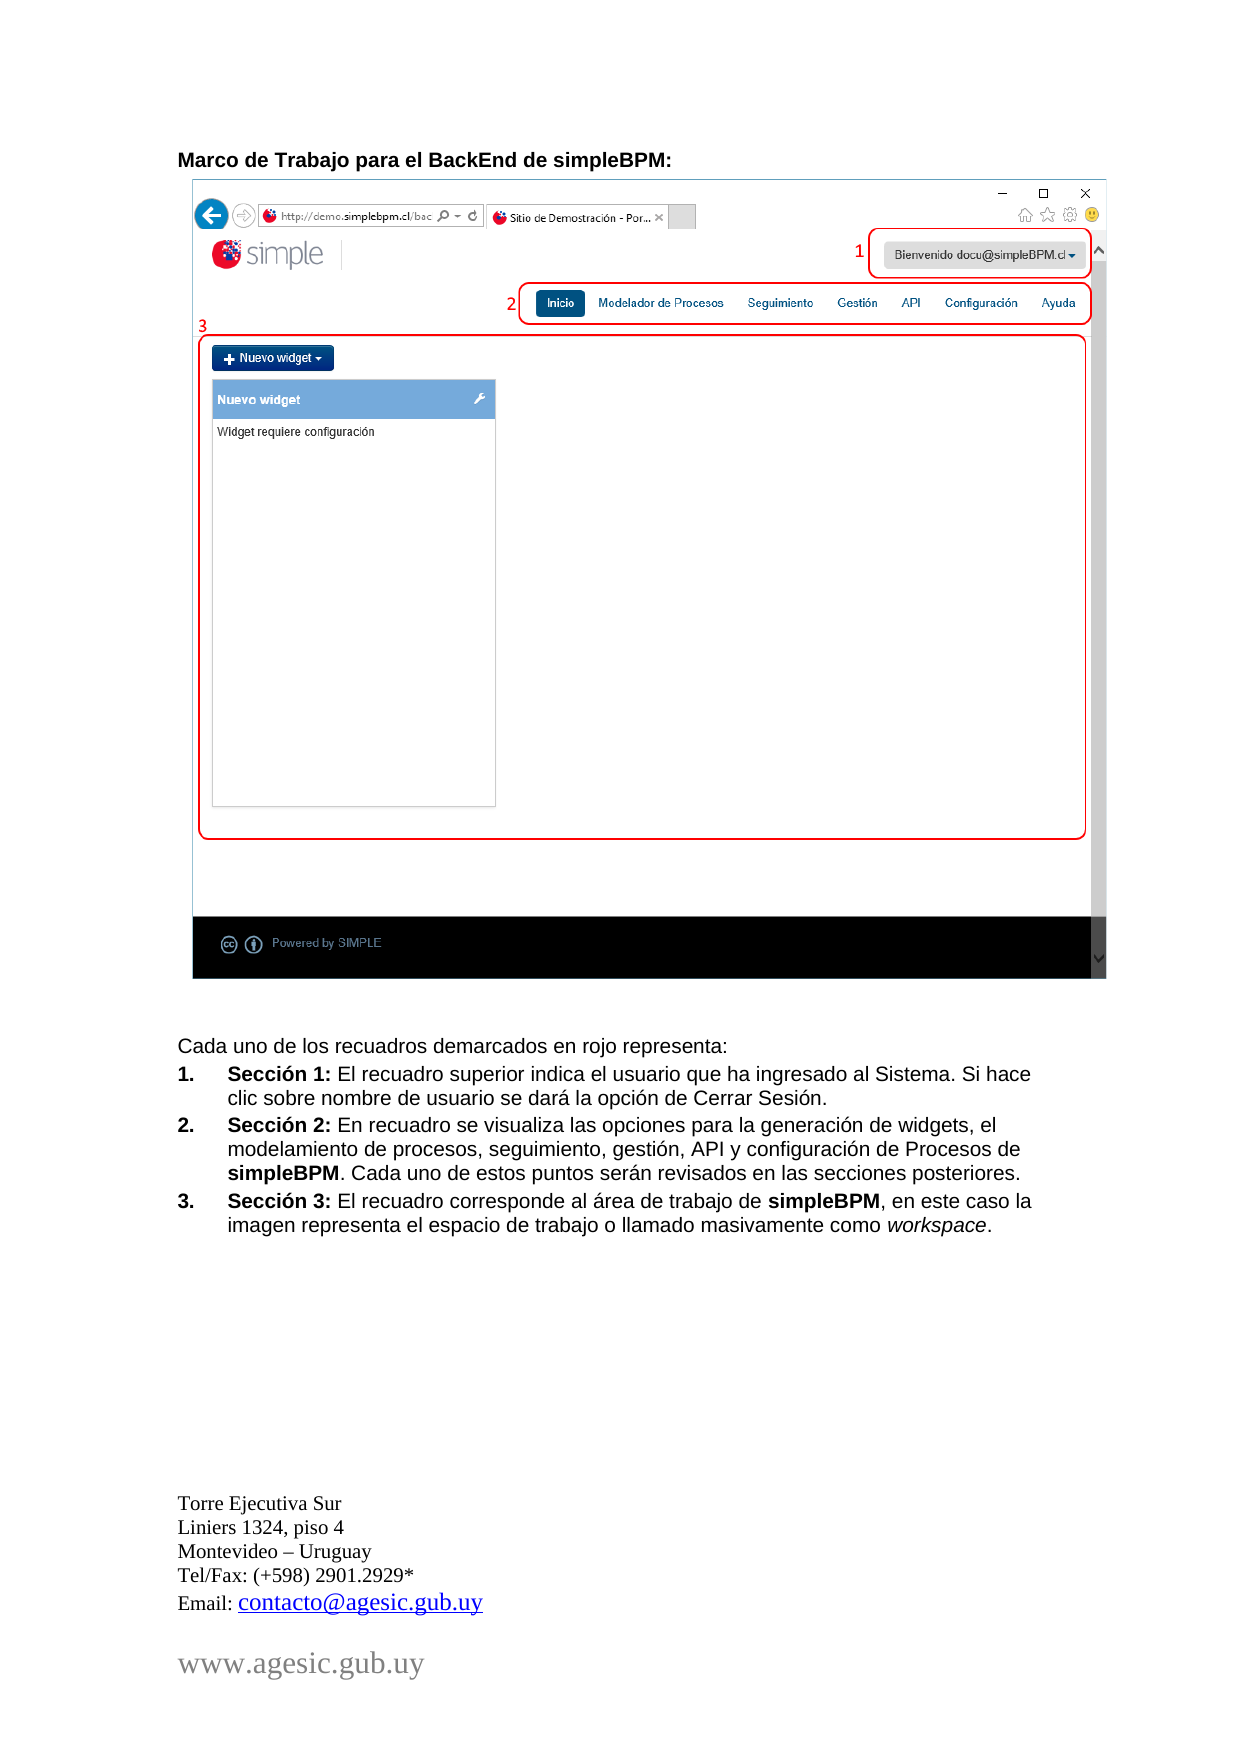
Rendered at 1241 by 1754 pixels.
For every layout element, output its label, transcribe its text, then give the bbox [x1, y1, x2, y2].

list Sección 1: El recuadro superior indica el usuario que ha ingresado al Sistema. Si hace clic sobre nombre de usuario se dará la opción de Cerrar Sesión. [177, 1061, 1063, 1109]
text Cada uno de los recuadros demarcados en rojo representa: [177, 1034, 1063, 1058]
list Sección 2: En recuadro se visualiza las opciones para la generación de widgets, el modelamiento de procesos, seguimiento, gestión, API y configuración de Procesos de simpleBPM. Cada uno de estos puntos serán revisados en las secciones posteriores. [177, 1113, 1063, 1185]
text Marco de Trabajo para el BackEnd de simpleBPM: [177, 148, 1063, 172]
list Sección 3: El recuadro corresponde al área de trabajo de simpleBPM, en este caso la imagen representa el espacio de trabajo o llamado masivamente como workspace. [177, 1189, 1063, 1237]
picture [192, 179, 1107, 979]
